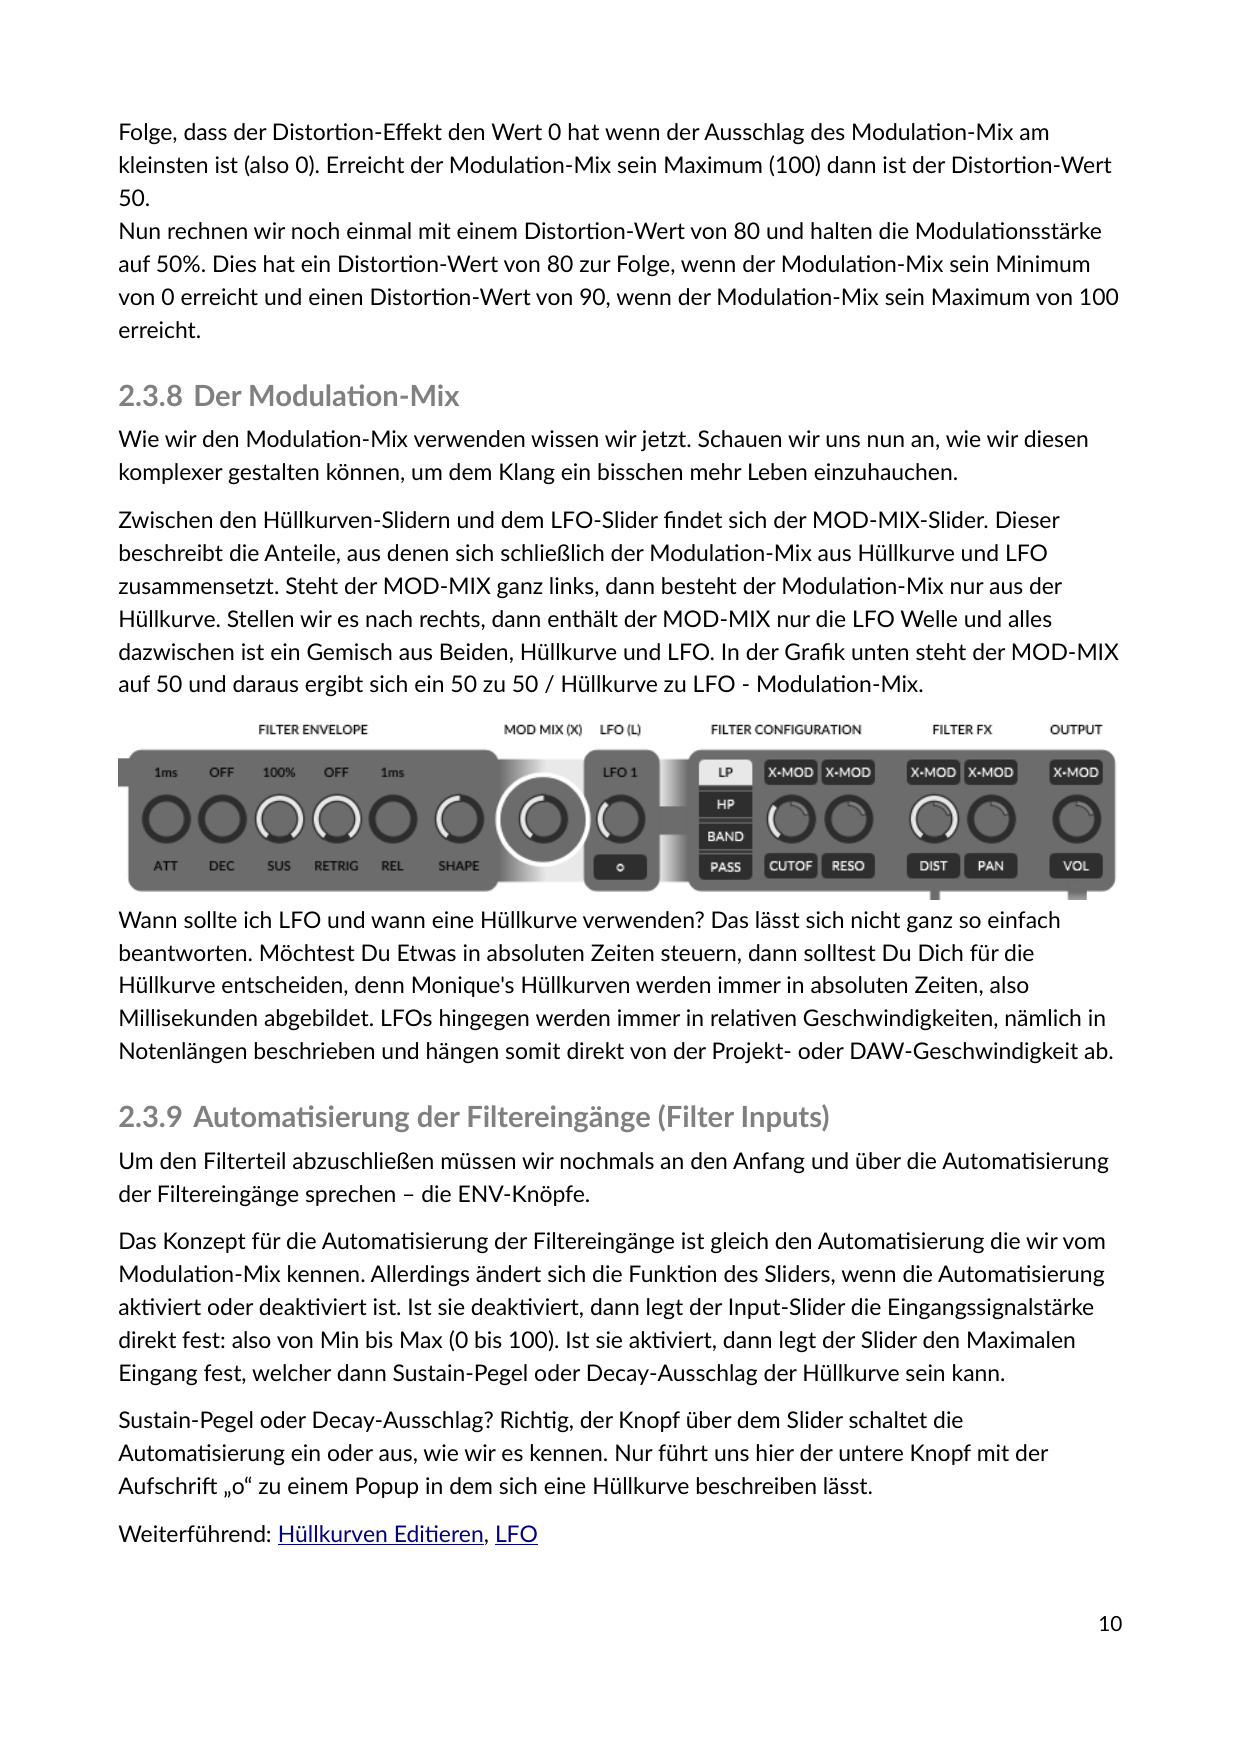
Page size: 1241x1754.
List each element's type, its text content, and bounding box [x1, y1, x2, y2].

text Weiterführend: Hüllkurven Editieren, LFO [118, 1519, 1122, 1547]
text Das Konzept für die Automatisierung der Filtereingänge ist gleich den Automatisierung die wir vom Modulation-Mix kennen. Allerdings ändert sich die Funktion des Sliders, wenn die Automatisierung aktiviert oder deaktiviert ist. Ist sie deaktiviert, dann legt der Input-Slider die Eingangssignalstärke direkt fest: also von Min bis Max (0 bis 100). Ist sie aktiviert, dann legt der Slider den Maximalen Eingang fest, welcher dann Sustain-Pegel oder Decay-Ausschlag der Hüllkurve sein kann. [118, 1227, 1122, 1386]
text Wann sollte ich LFO und wann eine Hüllkurve verwenden? Das lässt sich nicht ganz so einfach beantworten. Möchtest Du Etwas in absoluten Zeiten steuern, dann solltest Du Dich für die Hüllkurve entscheiden, denn Monique's Hüllkurven werden immer in absoluten Zeiten, also Millisekunden abgebildet. LFOs hingegen werden immer in relativen Geschwindigkeiten, nämlich in Notenlängen beschrieben und hängen somit direkt von der Projekt- oder DAW-Geschwindigkeit ab. [118, 900, 1122, 1064]
text Um den Filterteil abzuschließen müssen wir nochmals an den Anfang und über die Automatisierung der Filtereingänge sprechen – die ENV-Knöpfe. [118, 1147, 1122, 1207]
subtitle Automatisierung der Filtereingänge (Filter Inputs) [118, 1099, 1122, 1134]
text Zwischen den Hüllkurven-Slidern und dem LFO-Slider findet sich der MOD-MIX-Slider. Dieser beschreibt die Anteile, aus denen sich schließlich der Modulation-Mix aus Hüllkurve und LFO zusammensetzt. Steht der MOD-MIX ganz links, dann besteht der Modulation-Mix nur aus der Hüllkurve. Stellen wir es nach rechts, dann enthält der MOD-MIX nur die LFO Welle und alles dazwischen ist ein Gemisch aus Beiden, Hüllkurve und LFO. In der Grafik unten steht der MOD-MIX auf 50 und daraus ergibt sich ein 50 zu 50 / Hüllkurve zu LFO - Modulation-Mix. [118, 506, 1122, 698]
text Folge, dass der Distortion-Effekt den Wert 0 hat wenn der Ausschlag des Modulation-Mix am kleinsten ist (also 0). Erreicht der Modulation-Mix sein Maximum (100) dann ist der Distortion-Wert 50. Nun rechnen wir noch einmal mit einem Distortion-Wert von 80 und halten die Modulationsstärke auf 50%. Dies hat ein Distortion-Wert von 80 zur Folge, wenn der Modulation-Mix sein Minimum von 0 erreicht und einen Distortion-Wert von 90, wenn der Modulation-Mix sein Maximum von 100 erreicht. [118, 118, 1122, 343]
subtitle Der Modulation-Mix [118, 378, 1122, 413]
picture [118, 717, 1123, 900]
text Wie wir den Modulation-Mix verwenden wissen wir jetzt. Schauen wir uns nun an, wie wir diesen komplexer gestalten können, um dem Klang ein bisschen mehr Leben einzuhauchen. [118, 425, 1122, 486]
text Sustain-Pegel oder Decay-Ausschlag? Richtig, der Knopf über dem Slider schaltet die Automatisierung ein oder aus, wie wir es kennen. Nur führt uns hier der untere Knopf mit der Aufschrift „o“ zu einem Popup in dem sich eine Hüllkurve beschreiben lässt. [118, 1406, 1122, 1499]
